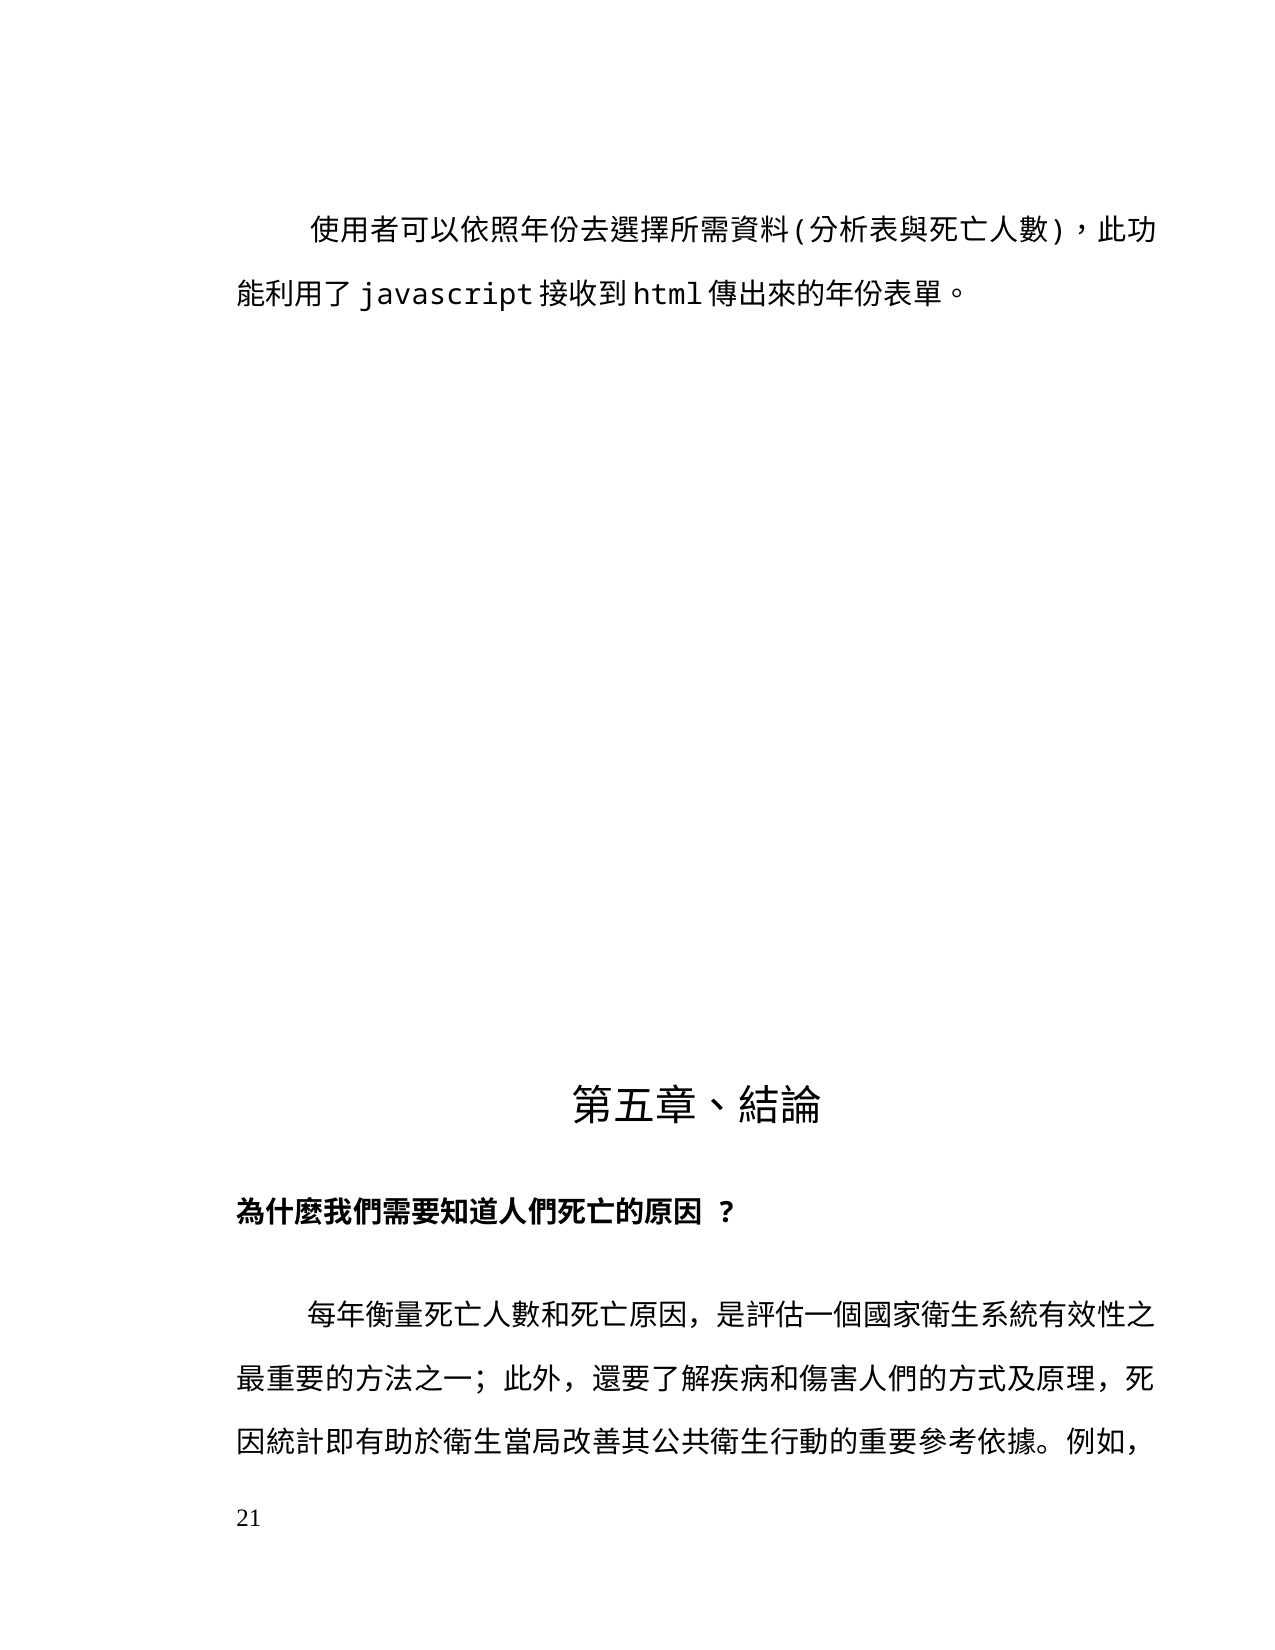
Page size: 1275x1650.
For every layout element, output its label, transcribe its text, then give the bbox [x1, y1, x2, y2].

text 第五章、結論 [236, 1072, 1157, 1132]
text 使用者可以依照年份去選擇所需資料(分析表與死亡人數)，此功能利用了javascript接收到html傳出來的年份表單。 [236, 207, 1157, 313]
text 每年衡量死亡人數和死亡原因，是評估一個國家衛生系統有效性之最重要的方法之一；此外，還要了解疾病和傷害人們的方式及原理，死因統計即有助於衛生當局改善其公共衛生行動的重要參考依據。例如， [236, 1292, 1157, 1461]
text 為什麼我們需要知道人們死亡的原因 ? [236, 1189, 1157, 1231]
